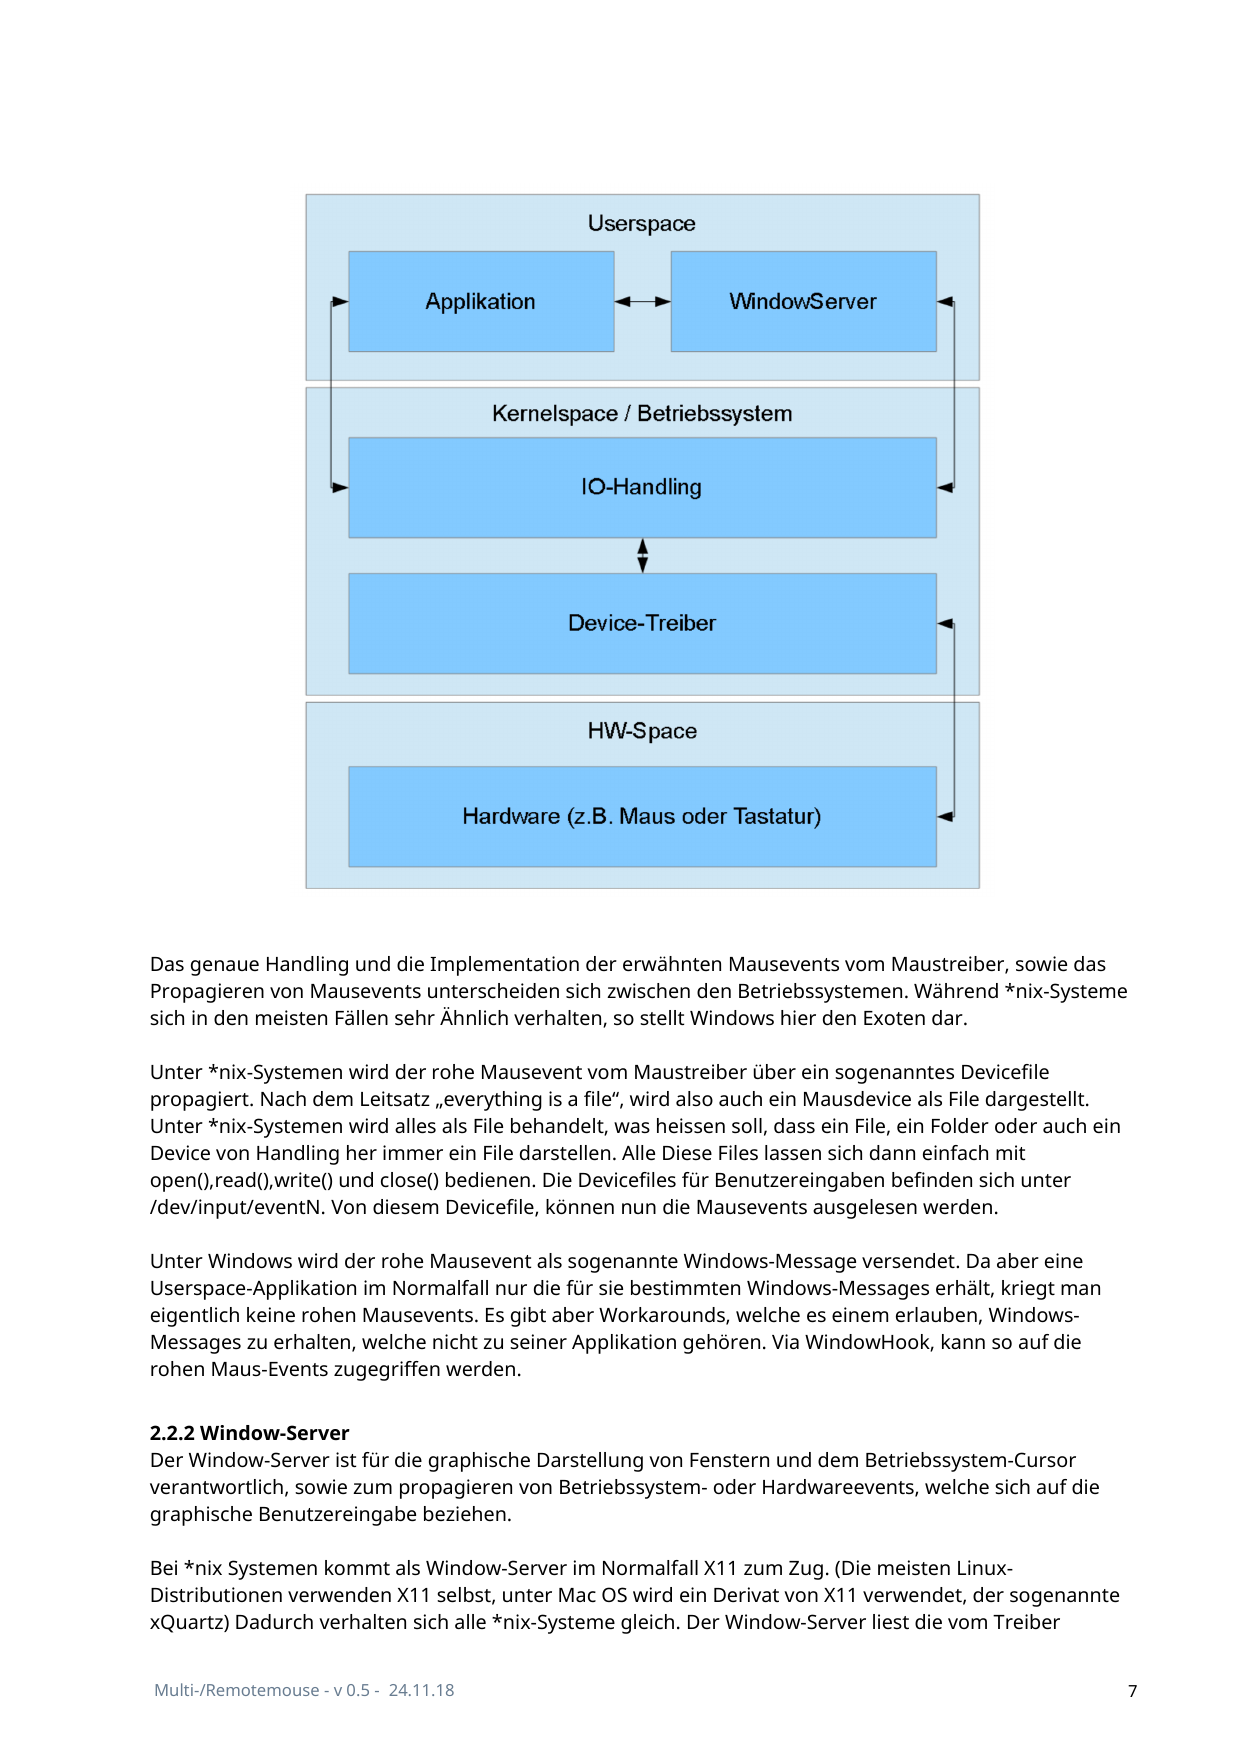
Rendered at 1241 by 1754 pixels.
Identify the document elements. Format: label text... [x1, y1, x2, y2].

text Unter Windows wird der rohe Mausevent als sogenannte Windows-Message versendet. Da aber eine Userspace-Applikation im Normalfall nur die für sie bestimmten Windows-Messages erhält, kriegt man eigentlich keine rohen Mausevents. Es gibt aber Workarounds, welche es einem erlauben, Windows-Messages zu erhalten, welche nicht zu seiner Applikation gehören. Via WindowHook, kann so auf die rohen Maus-Events zugegriffen werden. [149, 1247, 1136, 1382]
text Bei *nix Systemen kommt als Window-Server im Normalfall X11 zum Zug. (Die meisten Linux-Distributionen verwenden X11 selbst, unter Mac OS wird ein Derivat von X11 verwendet, der sogenannte xQuartz) Dadurch verhalten sich alle *nix-Systeme gleich. Der Window-Server liest die vom Treiber [149, 1554, 1136, 1636]
text Das genaue Handling und die Implementation der erwähnten Mausevents vom Maustreiber, sowie das Propagieren von Mausevents unterscheiden sich zwischen den Betriebssystemen. Während *nix-Systeme sich in den meisten Fällen sehr Ähnlich verhalten, so stellt Windows hier den Exoten dar. [149, 951, 1136, 1031]
picture [290, 183, 995, 897]
subtitle Window-Server [149, 1420, 1136, 1447]
text Der Window-Server ist für die graphische Darstellung von Fenstern und dem Betriebssystem-Cursor verantwortlich, sowie zum propagieren von Betriebssystem- oder Hardwareevents, welche sich auf die graphische Benutzereingabe beziehen. [149, 1447, 1136, 1528]
text Unter *nix-Systemen wird der rohe Mausevent vom Maustreiber über ein sogenanntes Devicefile propagiert. Nach dem Leitsatz „everything is a file“, wird also auch ein Mausdevice als File dargestellt. Unter *nix-Systemen wird alles als File behandelt, was heissen soll, dass ein File, ein Folder oder auch ein Device von Handling her immer ein File darstellen. Alle Diese Files lassen sich dann einfach mit open(),read(),write() und close() bedienen. Die Devicefiles für Benutzereingaben befinden sich unter /dev/input/eventN. Von diesem Devicefile, können nun die Mausevents ausgelesen werden. [149, 1058, 1136, 1220]
